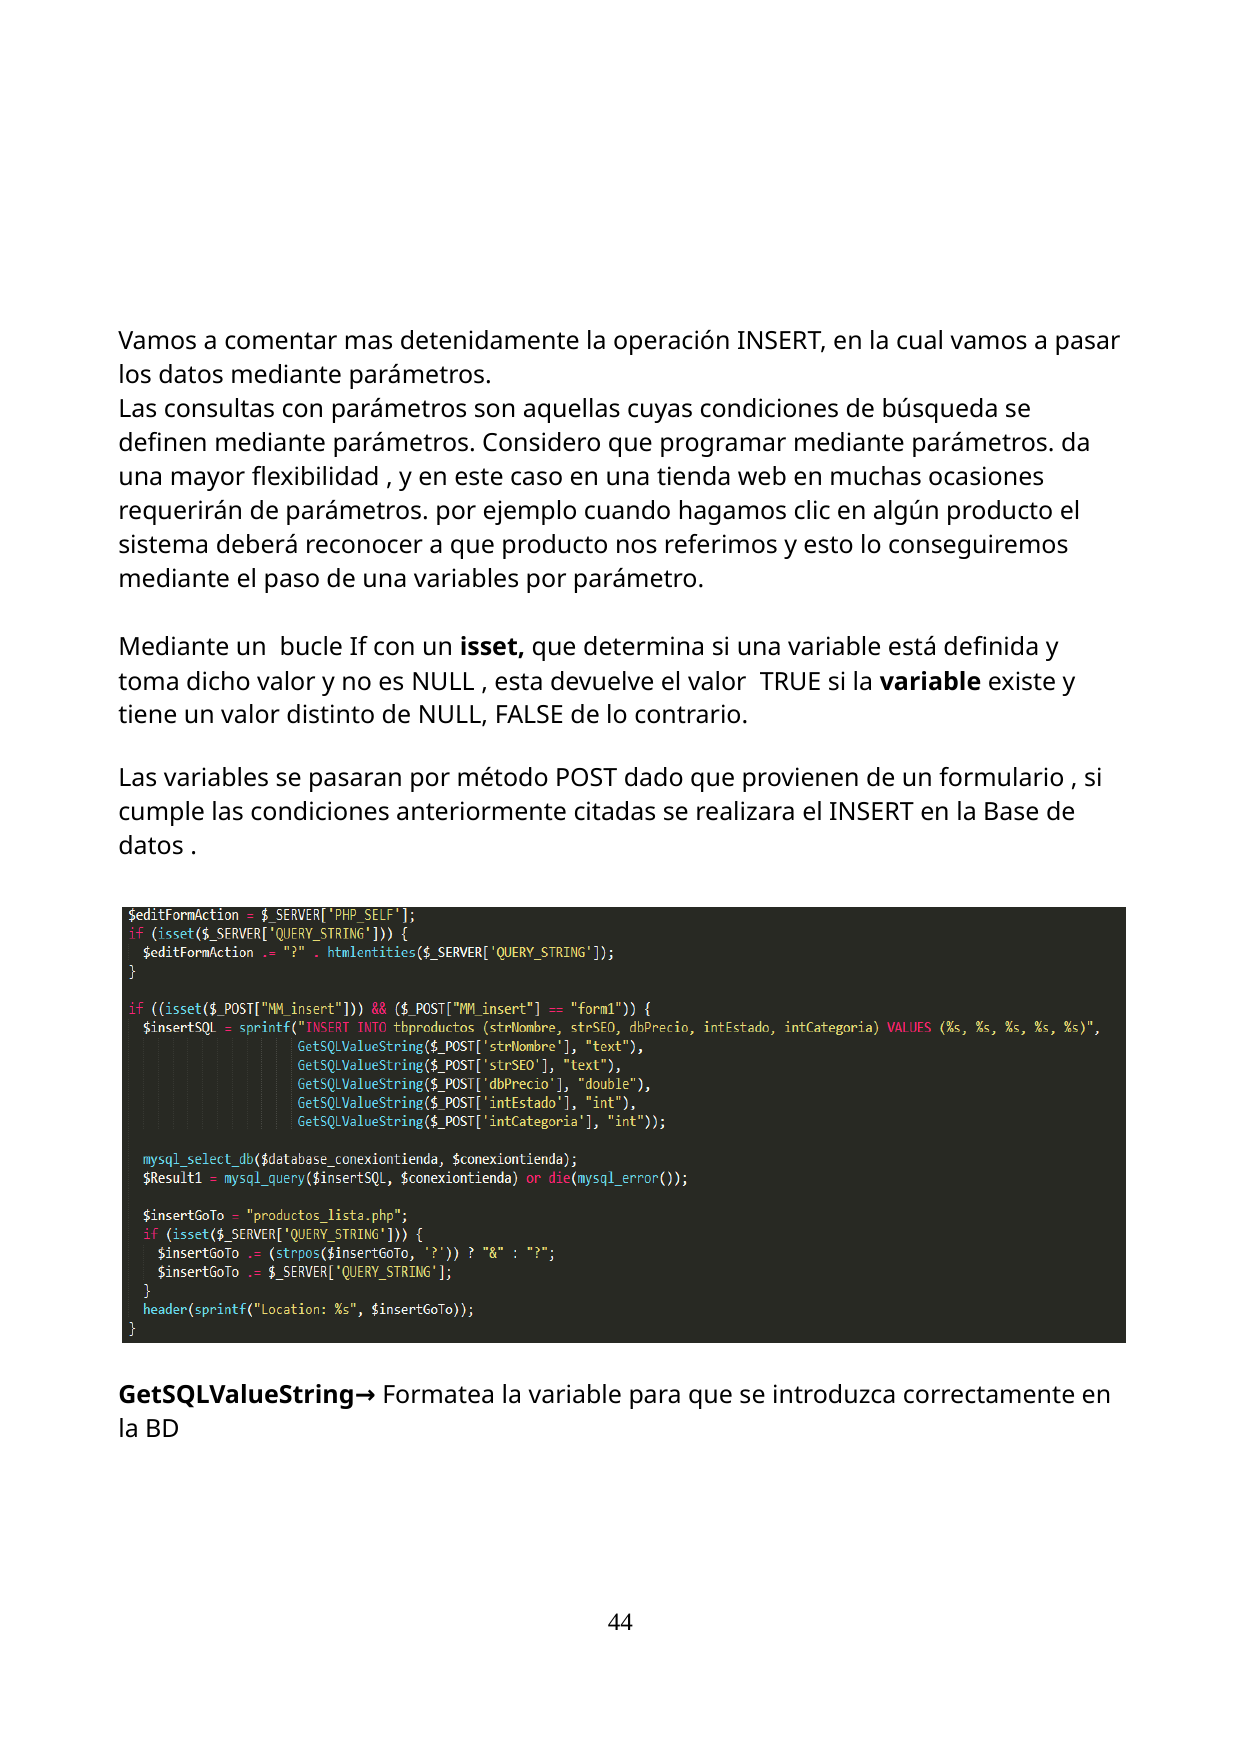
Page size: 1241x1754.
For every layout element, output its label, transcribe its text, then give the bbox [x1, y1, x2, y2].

text Las variables se pasaran por método POST dado que provienen de un formulario , si cumple las condiciones anteriormente citadas se realizara el INSERT en la Base de datos . [118, 759, 1122, 862]
text Mediante un bucle If con un isset, que determina si una variable está definida y toma dicho valor y no es NULL , esta devuelve el valor TRUE si la variable existe y tiene un valor distinto de NULL, FALSE de lo contrario. [118, 629, 1122, 731]
picture [122, 907, 1126, 1343]
text GetSQLValueString→ Formatea la variable para que se introduzca correctamente en la BD [118, 1377, 1122, 1445]
text Vamos a comentar mas detenidamente la operación INSERT, en la cual vamos a pasar los datos mediante parámetros. [118, 322, 1122, 391]
text Las consultas con parámetros son aquellas cuyas condiciones de búsqueda se definen mediante parámetros. Considero que programar mediante parámetros. da una mayor flexibilidad , y en este caso en una tienda web en muchas ocasiones requerirán de parámetros. por ejemplo cuando hagamos clic en algún producto el sistema deberá reconocer a que producto nos referimos y esto lo conseguiremos mediante el paso de una variables por parámetro. [118, 391, 1122, 595]
